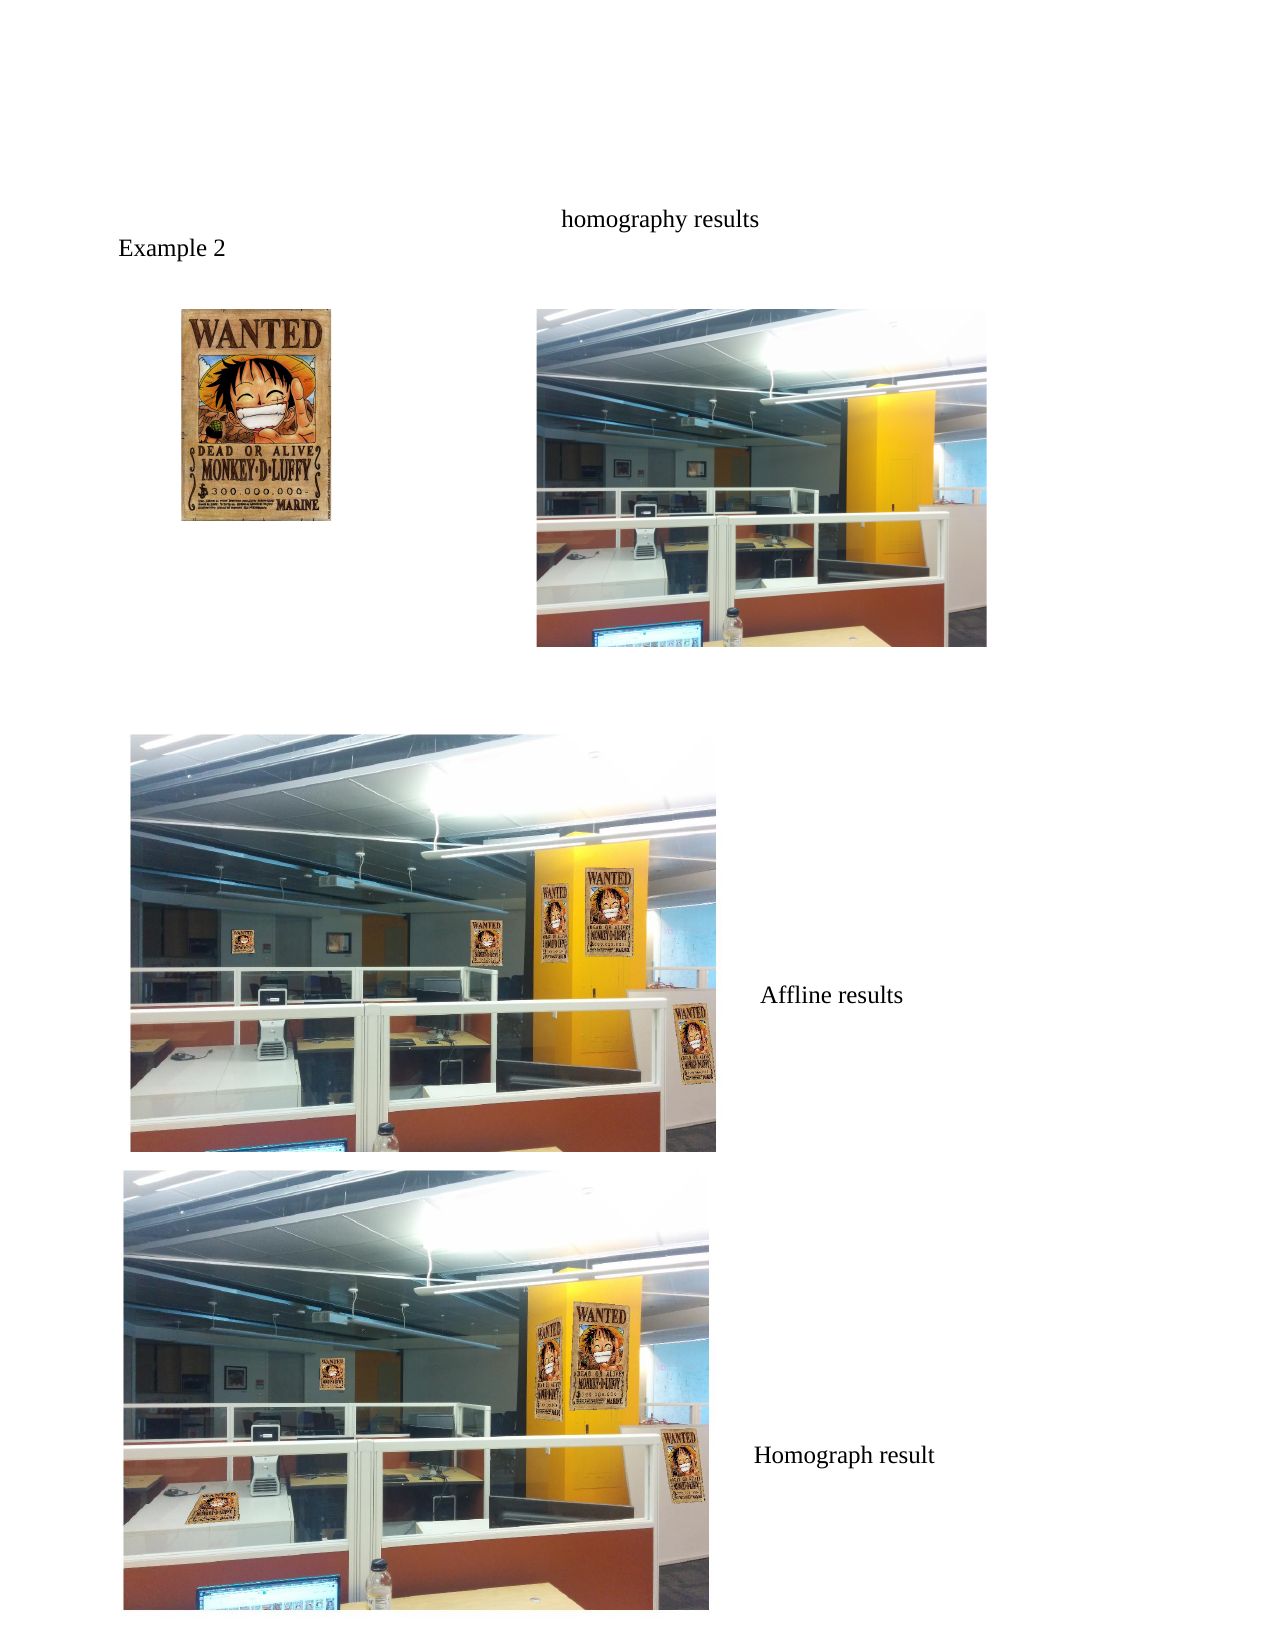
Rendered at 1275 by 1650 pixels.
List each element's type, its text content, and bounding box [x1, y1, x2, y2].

text homography results [118, 204, 1157, 233]
text Example 2 [118, 233, 1157, 262]
picture [78, 716, 760, 1638]
picture [536, 309, 987, 647]
text Affline results [760, 981, 1157, 1009]
picture [181, 309, 332, 521]
text Homograph result [754, 1441, 1157, 1469]
